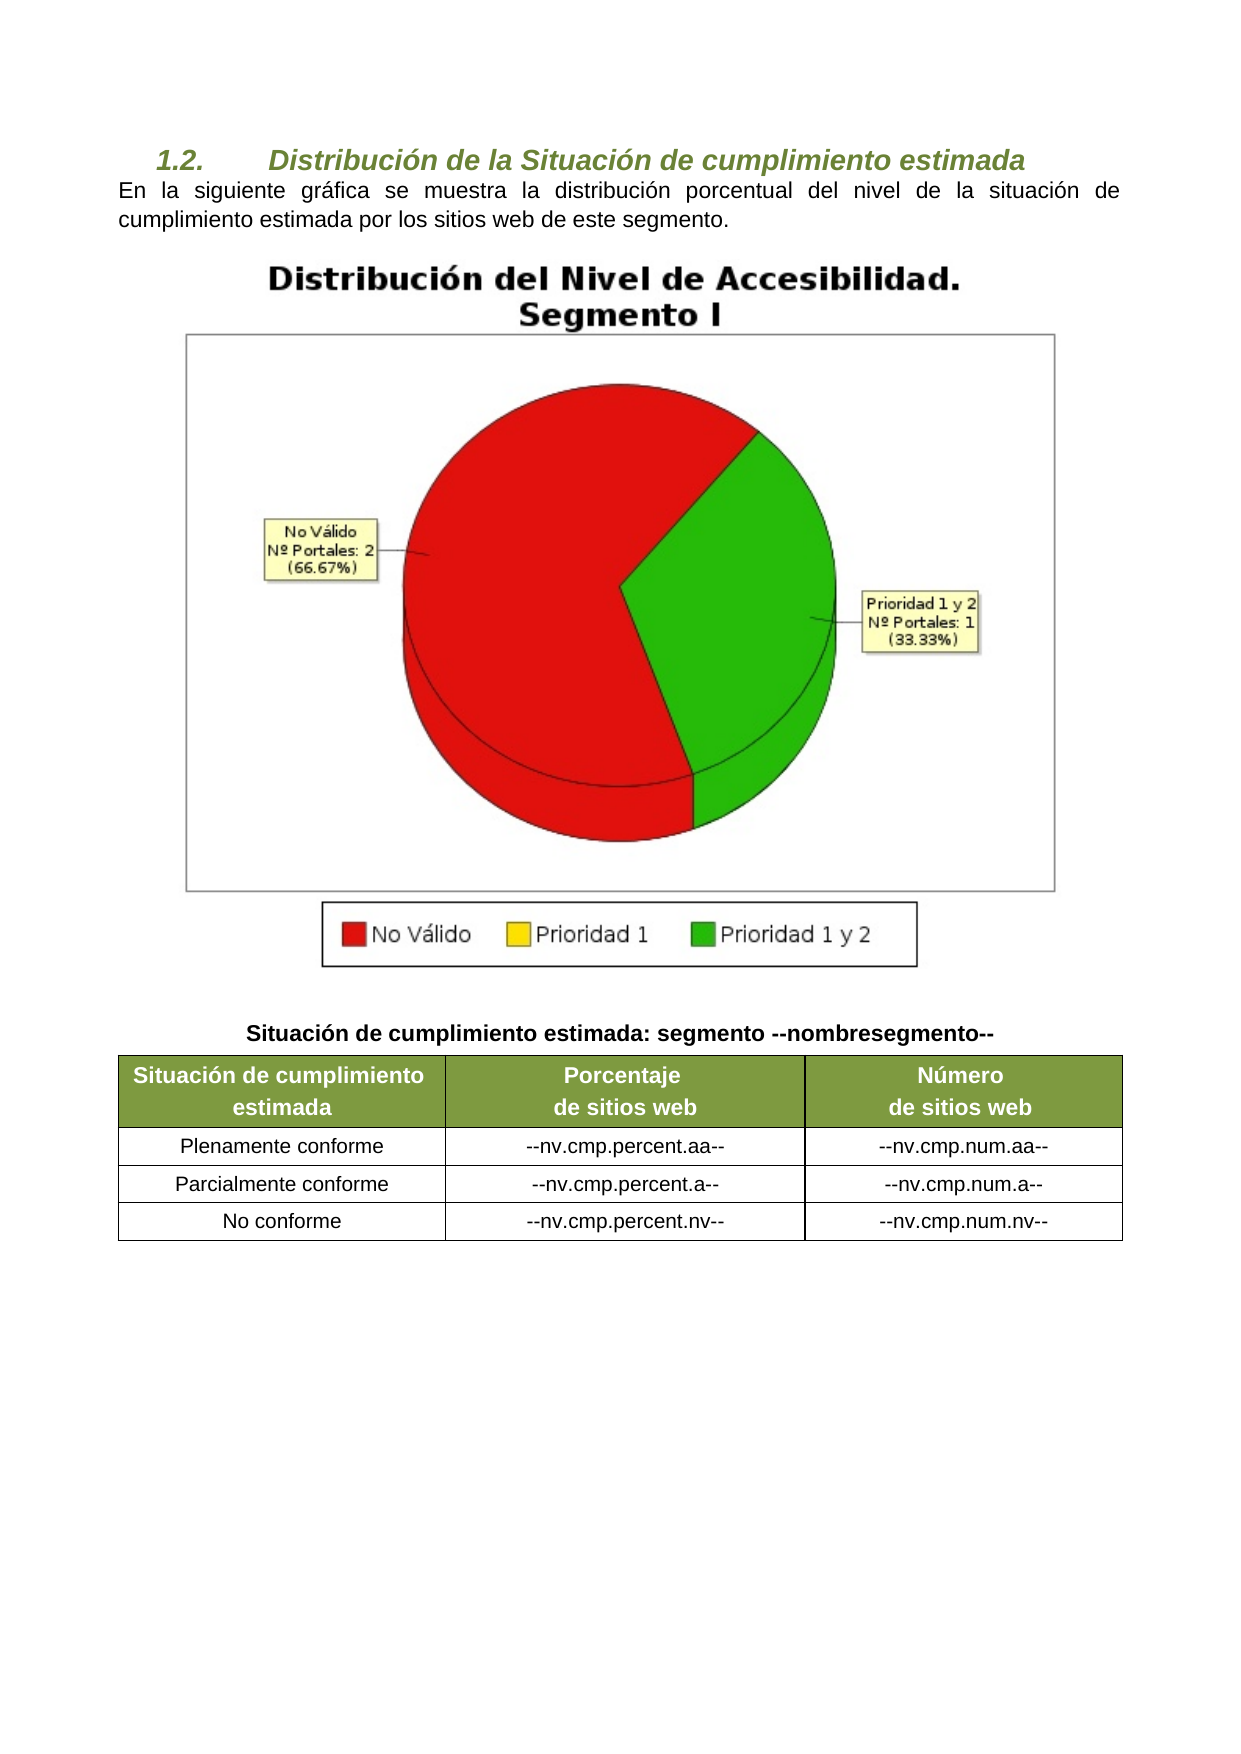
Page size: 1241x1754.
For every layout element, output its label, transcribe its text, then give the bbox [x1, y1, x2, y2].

text Situación de cumplimiento estimada: segmento --nombresegmento-- [118, 1020, 1122, 1047]
table_cell --nv.cmp.num.a-- [806, 1166, 1122, 1202]
table_cell No conforme [119, 1203, 445, 1239]
table_cell --nv.cmp.percent.a-- [446, 1166, 804, 1202]
table_cell --nv.cmp.percent.nv-- [446, 1203, 804, 1239]
subtitle Distribución de la Situación de cumplimiento estimada [148, 143, 1122, 177]
table_cell --nv.cmp.num.nv-- [806, 1203, 1122, 1239]
text En la siguiente gráfica se muestra la distribución porcentual del nivel de la situación de cumplimiento estimada por los sitios web de este segmento. [118, 177, 1122, 232]
table_cell --nv.cmp.num.aa-- [806, 1128, 1122, 1164]
table_header Número de sitios web [806, 1056, 1122, 1127]
table_cell Plenamente conforme [119, 1128, 445, 1164]
picture [178, 259, 1062, 969]
table_header Situación de cumplimiento estimada [119, 1056, 445, 1127]
table_header Porcentaje de sitios web [446, 1056, 804, 1127]
table_cell Parcialmente conforme [119, 1166, 445, 1202]
table_cell --nv.cmp.percent.aa-- [446, 1128, 804, 1164]
